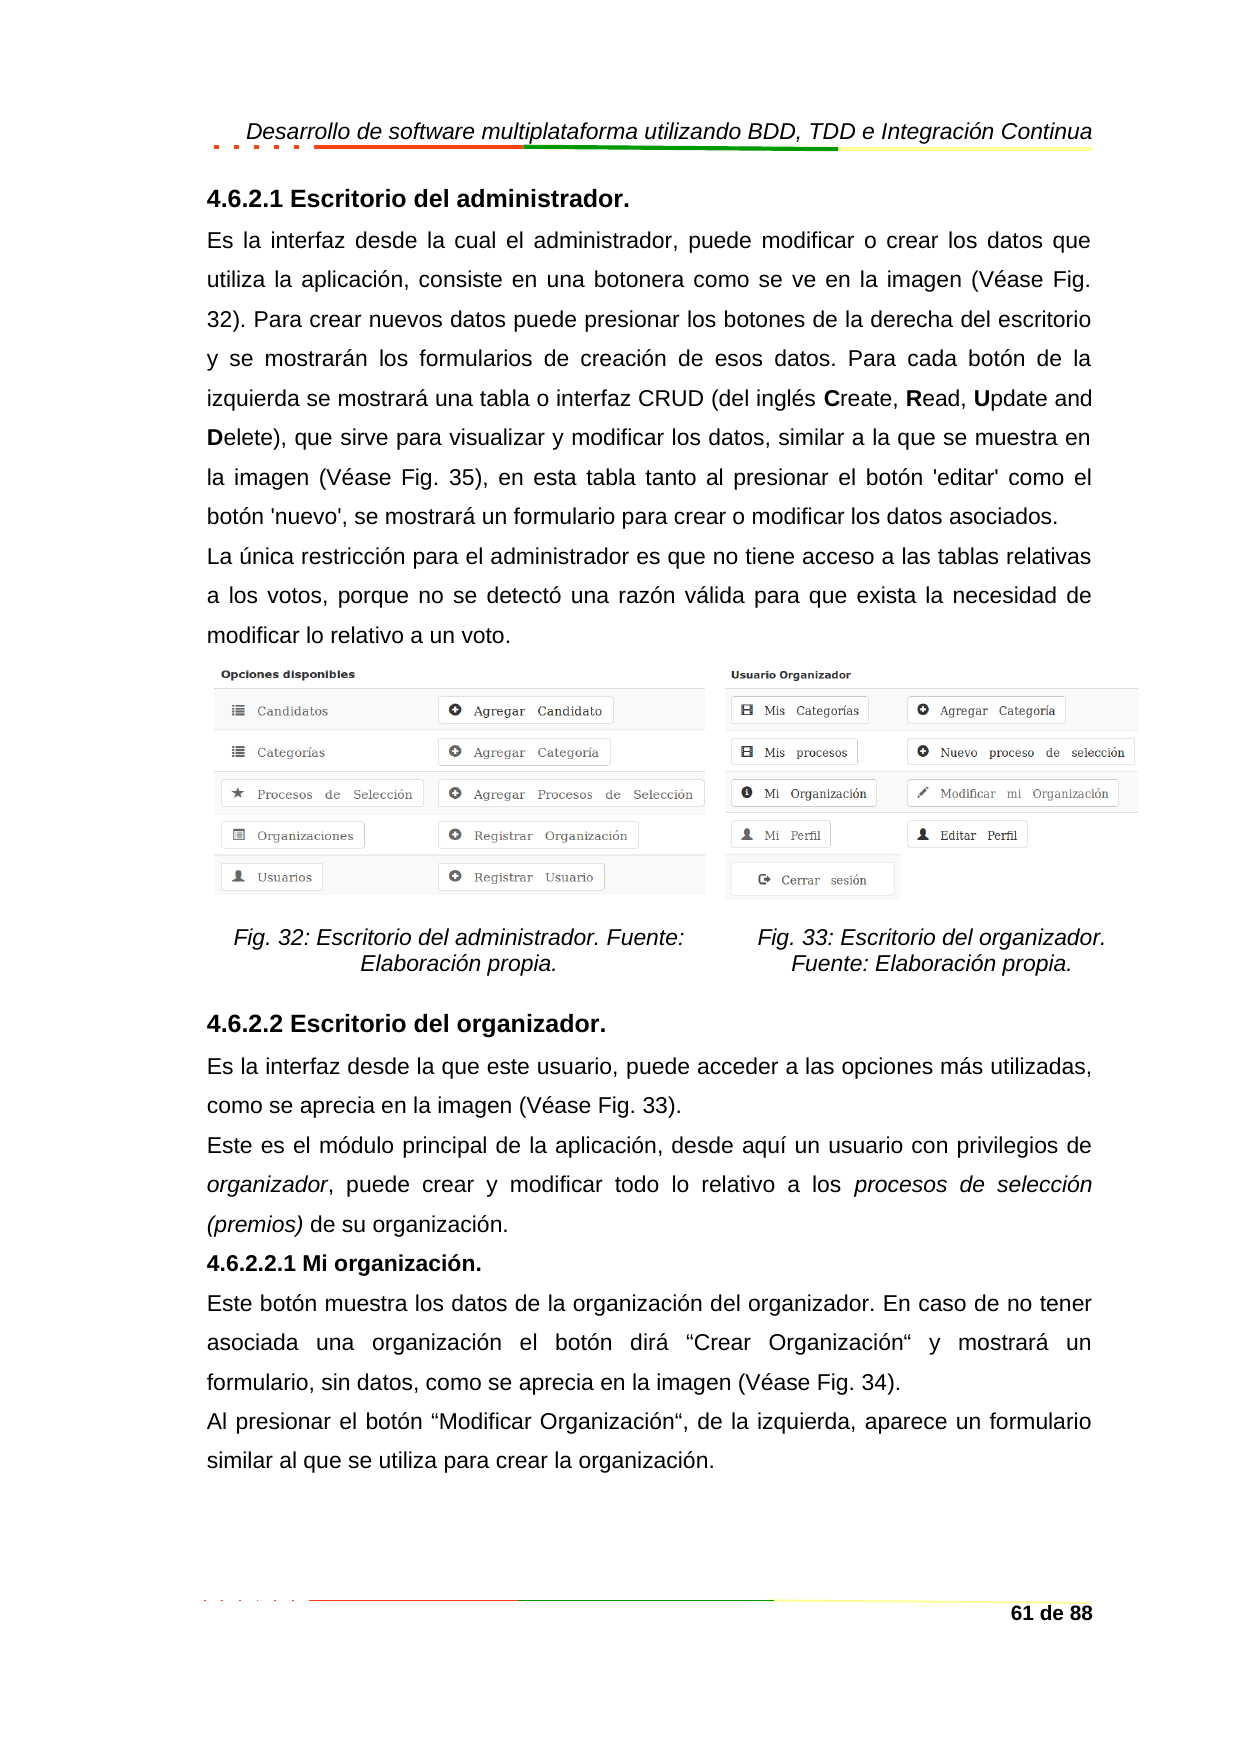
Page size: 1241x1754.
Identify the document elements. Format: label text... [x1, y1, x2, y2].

text Es la interfaz desde la cual el administrador, puede modificar o crear los datos que utiliza la aplicación, consiste en una botonera como se ve en la imagen (Véase Fig. 32). Para crear nuevos datos puede presionar los botones de la derecha del escritorio y se mostrarán los formularios de creación de esos datos. Para cada botón de la izquierda se mostrará una tabla o interfaz CRUD (del inglés Create, Read, Update and Delete), que sirve para visualizar y modificar los datos, similar a la que se muestra en la imagen (Véase Fig. 35), en esta tabla tanto al presionar el botón 'editar' como el botón 'nuevo', se mostrará un formulario para crear o modificar los datos asociados. [207, 227, 1093, 529]
text 4.6.2.2.1 Mi organización. [207, 1250, 1093, 1276]
table_header [711, 661, 1153, 905]
list 4.6.2.1 Escritorio del administrador. [207, 184, 1093, 212]
picture [212, 666, 706, 895]
table_cell Fig. 32: Escritorio del administrador. Fuente: Elaboración propia. [207, 905, 711, 998]
text La única restricción para el administrador es que no tiene acceso a las tablas relativas a los votos, porque no se detectó una razón válida para que exista la necesidad de modificar lo relativo a un voto. [207, 543, 1093, 648]
text Este es el módulo principal de la aplicación, desde aquí un usuario con privilegios de organizador, puede crear y modificar todo lo relativo a los procesos de selección (premios) de su organización. [207, 1132, 1093, 1237]
text Al presionar el botón “Modificar Organización“, de la izquierda, aparece un formulario similar al que se utiliza para crear la organización. [207, 1408, 1093, 1474]
text 4.6.2.2 Escritorio del organizador. [207, 1009, 1093, 1038]
list Es la interfaz desde la que este usuario, puede acceder a las opciones más utilizadas, como se aprecia en la imagen (Véase Fig. 33). [207, 1053, 1093, 1118]
text Este botón muestra los datos de la organización del organizador. En caso de no tener asociada una organización el botón dirá “Crear Organización“ y mostrará un formulario, sin datos, como se aprecia en la imagen (Véase Fig. 34). [207, 1289, 1093, 1395]
table_header [207, 661, 711, 905]
table_cell Fig. 33: Escritorio del organizador. Fuente: Elaboración propia. [711, 905, 1153, 998]
picture [725, 666, 1139, 900]
